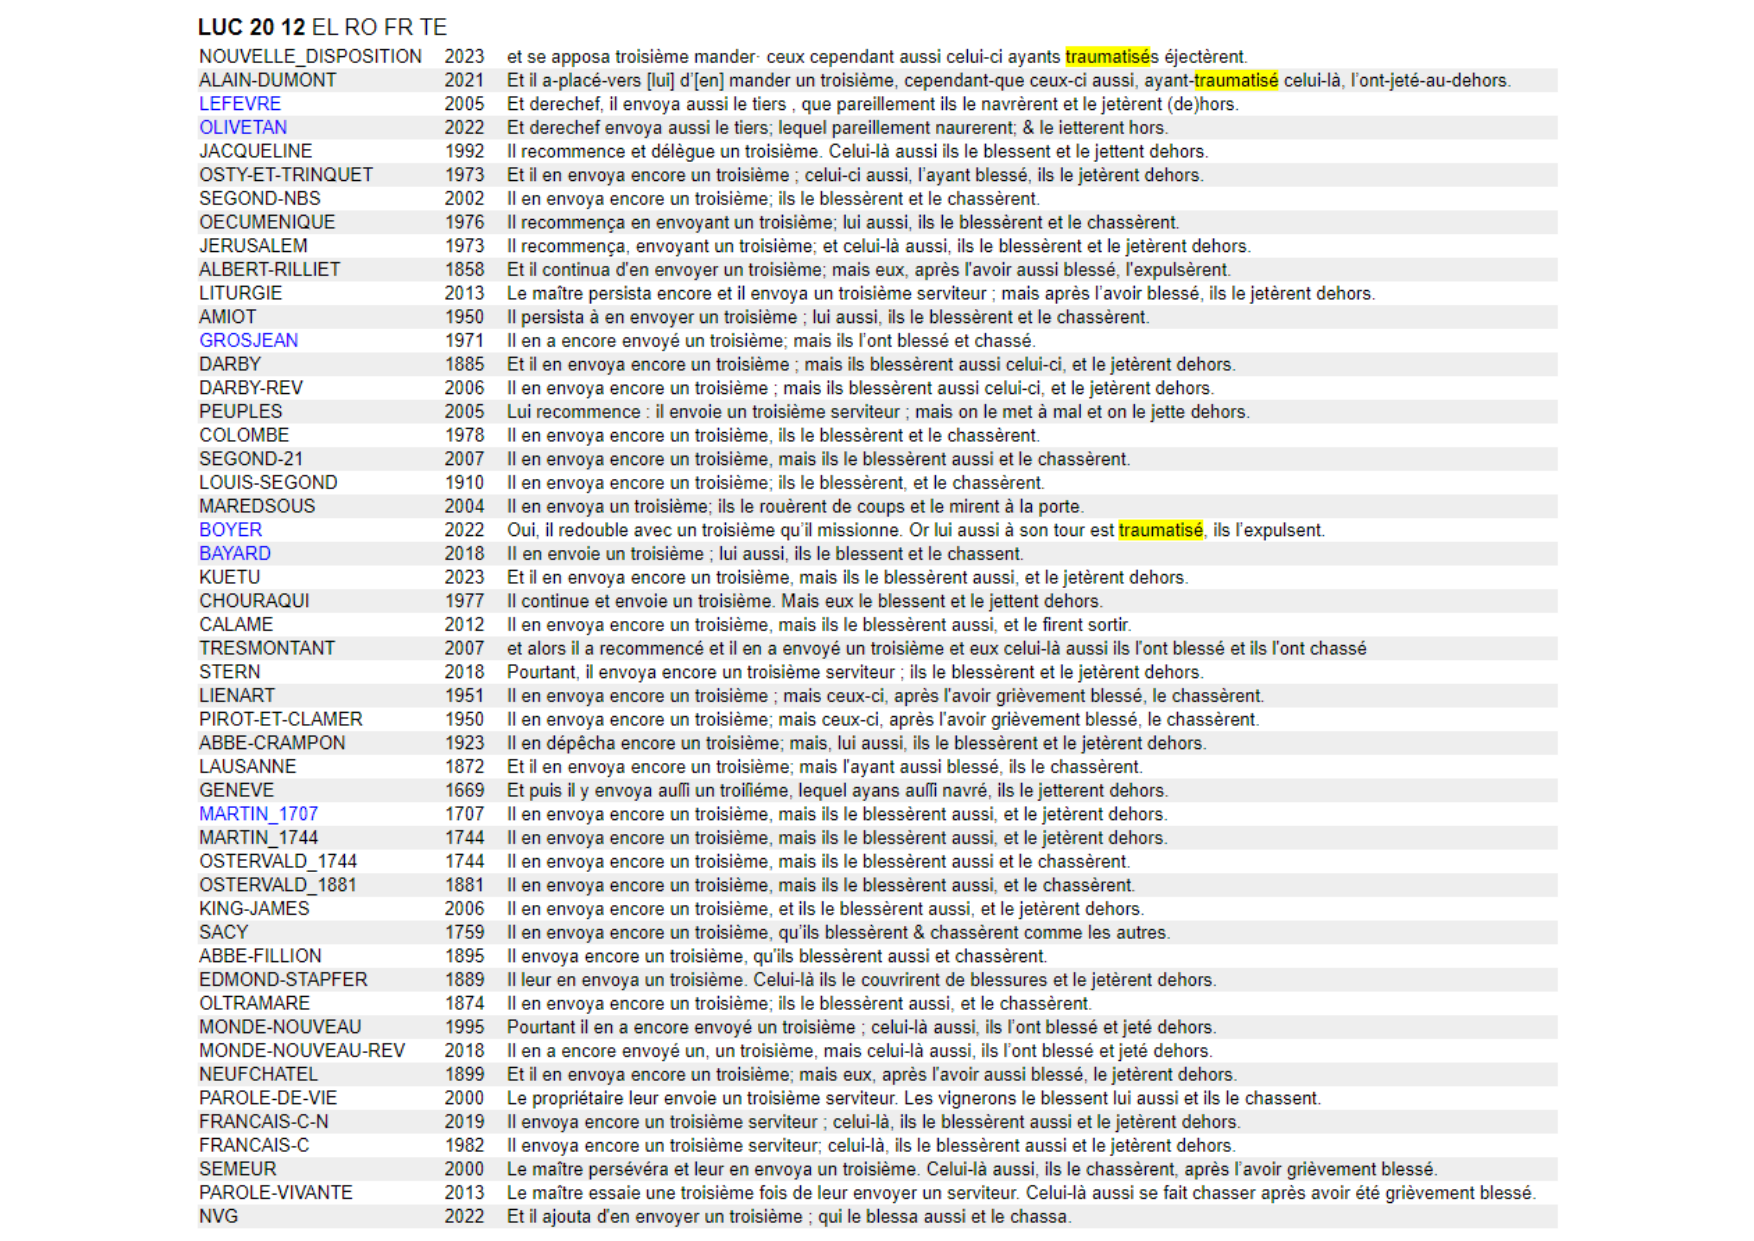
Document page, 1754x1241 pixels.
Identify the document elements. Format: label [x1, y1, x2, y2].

picture [191, 0, 1622, 1241]
